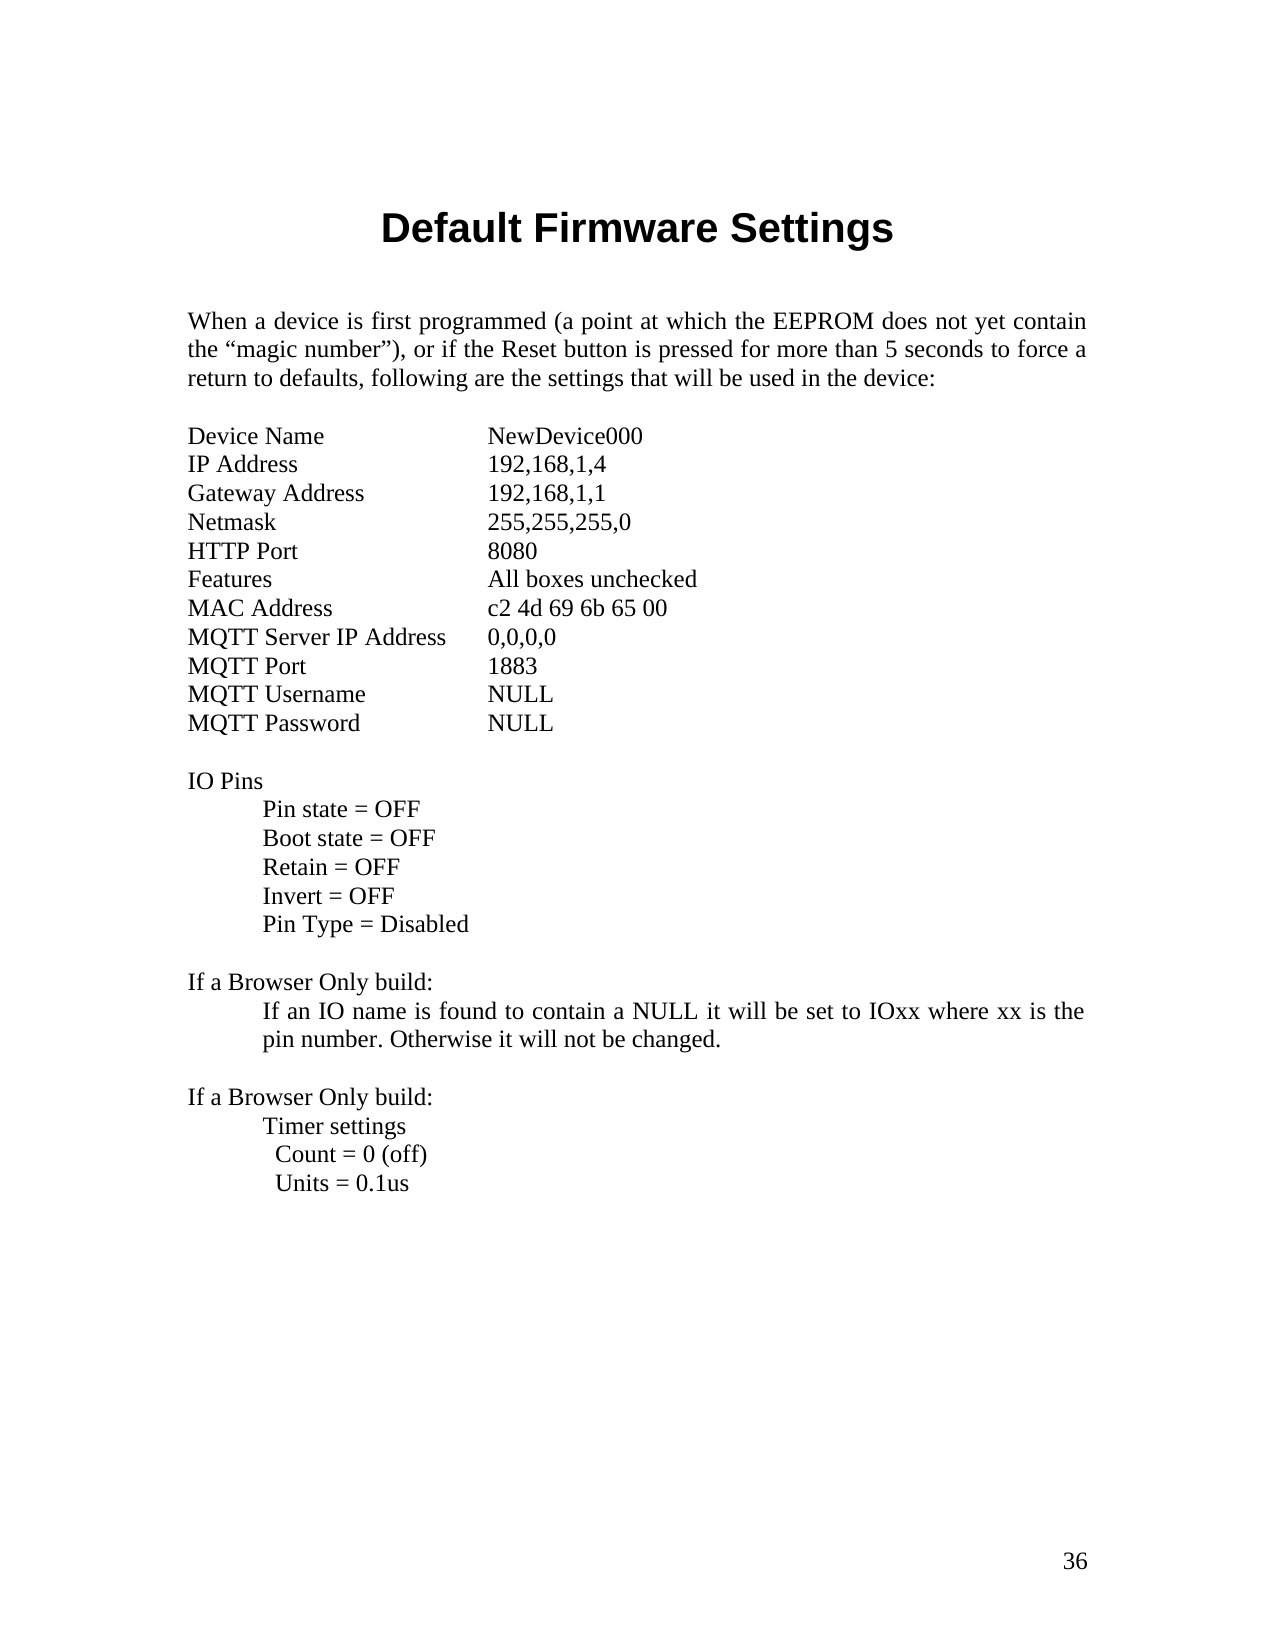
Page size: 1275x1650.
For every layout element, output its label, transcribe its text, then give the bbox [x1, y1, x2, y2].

text Device Name NewDevice000 [187, 421, 1087, 449]
text If a Browser Only build: [187, 967, 1087, 996]
text HTTP Port 8080 [187, 536, 1087, 564]
text MQTT Username NULL [187, 679, 1087, 708]
text If an IO name is found to contain a NULL it will be set to IOxx where xx is the pin number. Otherwise it will not be changed. [262, 996, 1087, 1053]
text IO Pins [187, 766, 1087, 794]
text Count = 0 (off) [262, 1139, 1087, 1168]
text If a Browser Only build: [187, 1082, 1087, 1111]
subtitle Default Firmware Settings [187, 204, 1087, 252]
text Pin Type = Disabled [262, 909, 1087, 938]
text IP Address 192,168,1,4 [187, 449, 1087, 478]
text Timer settings [262, 1111, 1087, 1139]
text Gateway Address 192,168,1,1 [187, 478, 1087, 507]
text MQTT Password NULL [187, 708, 1087, 737]
text Pin state = OFF [262, 794, 1087, 823]
text Units = 0.1us [262, 1168, 1087, 1197]
text Boot state = OFF [262, 823, 1087, 852]
text Features All boxes unchecked [187, 564, 1087, 593]
text MQTT Port 1883 [187, 651, 1087, 679]
text Netmask 255,255,255,0 [187, 507, 1087, 536]
text MQTT Server IP Address 0,0,0,0 [187, 622, 1087, 651]
text Retain = OFF [262, 852, 1087, 881]
text MAC Address c2 4d 69 6b 65 00 [187, 593, 1087, 622]
text When a device is first programmed (a point at which the EEPROM does not yet contain the “magic number”), or if the Reset button is pressed for more than 5 seconds to force a return to defaults, following are the settings that will be used in the device: [187, 306, 1087, 392]
text Invert = OFF [262, 881, 1087, 909]
